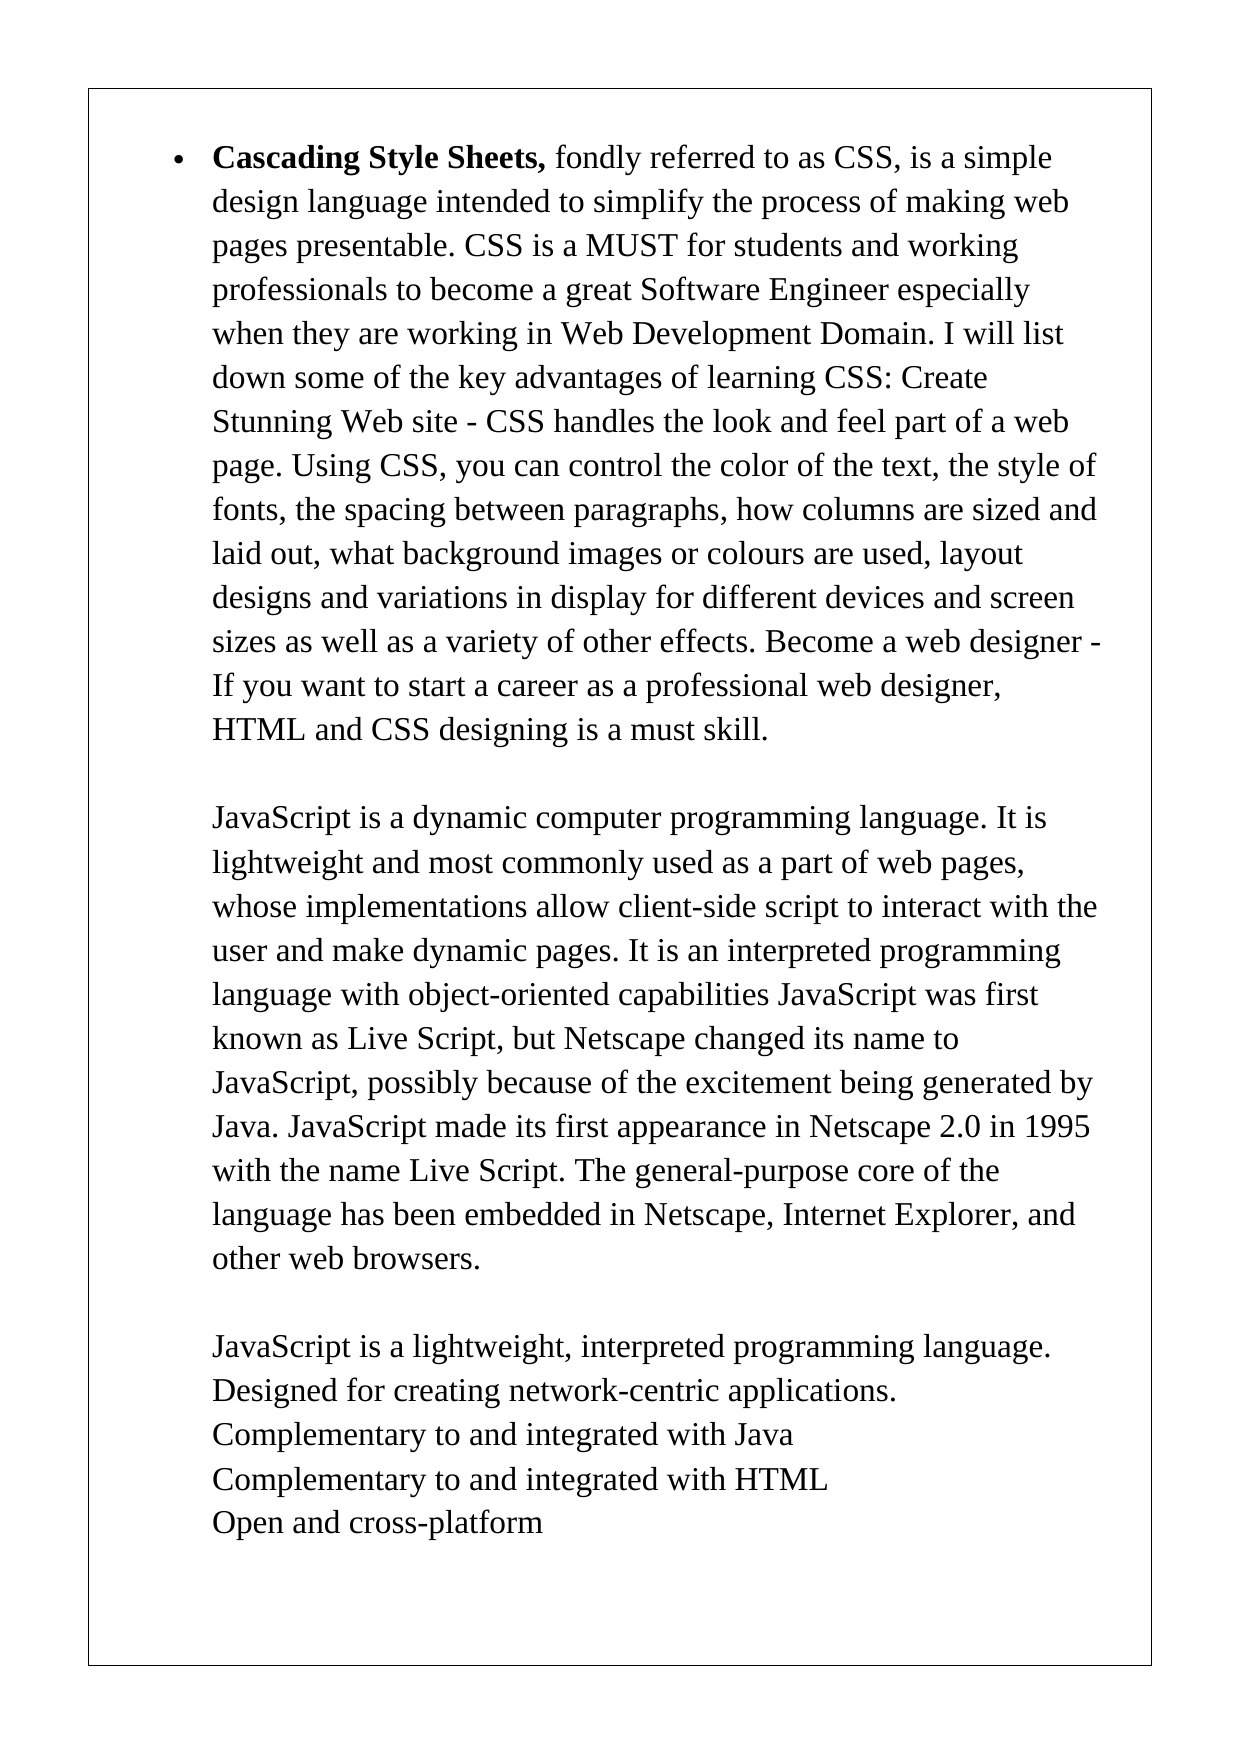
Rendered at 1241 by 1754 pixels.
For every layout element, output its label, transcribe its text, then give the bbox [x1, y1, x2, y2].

list Cascading Style Sheets, fondly referred to as CSS, is a simple design language intended to simplify the process of making web pages presentable. CSS is a MUST for students and working professionals to become a great Software Engineer especially when they are working in Web Development Domain. I will list down some of the key advantages of learning CSS: Create Stunning Web site - CSS handles the look and feel part of a web page. Using CSS, you can control the color of the text, the style of fonts, the spacing between paragraphs, how columns are sized and laid out, what background images or colours are used, layout designs and variations in display for different devices and screen sizes as well as a variety of other effects. Become a web designer - If you want to start a career as a professional web designer, HTML and CSS designing is a must skill. JavaScript is a dynamic computer programming language. It is lightweight and most commonly used as a part of web pages, whose implementations allow client-side script to interact with the user and make dynamic pages. It is an interpreted programming language with object-oriented capabilities JavaScript was first known as Live Script, but Netscape changed its name to JavaScript, possibly because of the excitement being generated by Java. JavaScript made its first appearance in Netscape 2.0 in 1995 with the name Live Script. The general-purpose core of the language has been embedded in Netscape, Internet Explorer, and other web browsers. JavaScript is a lightweight, interpreted programming language. Designed for creating network-centric applications. Complementary to and integrated with Java Complementary to and integrated with HTML Open and cross-platform [174, 137, 1103, 1580]
